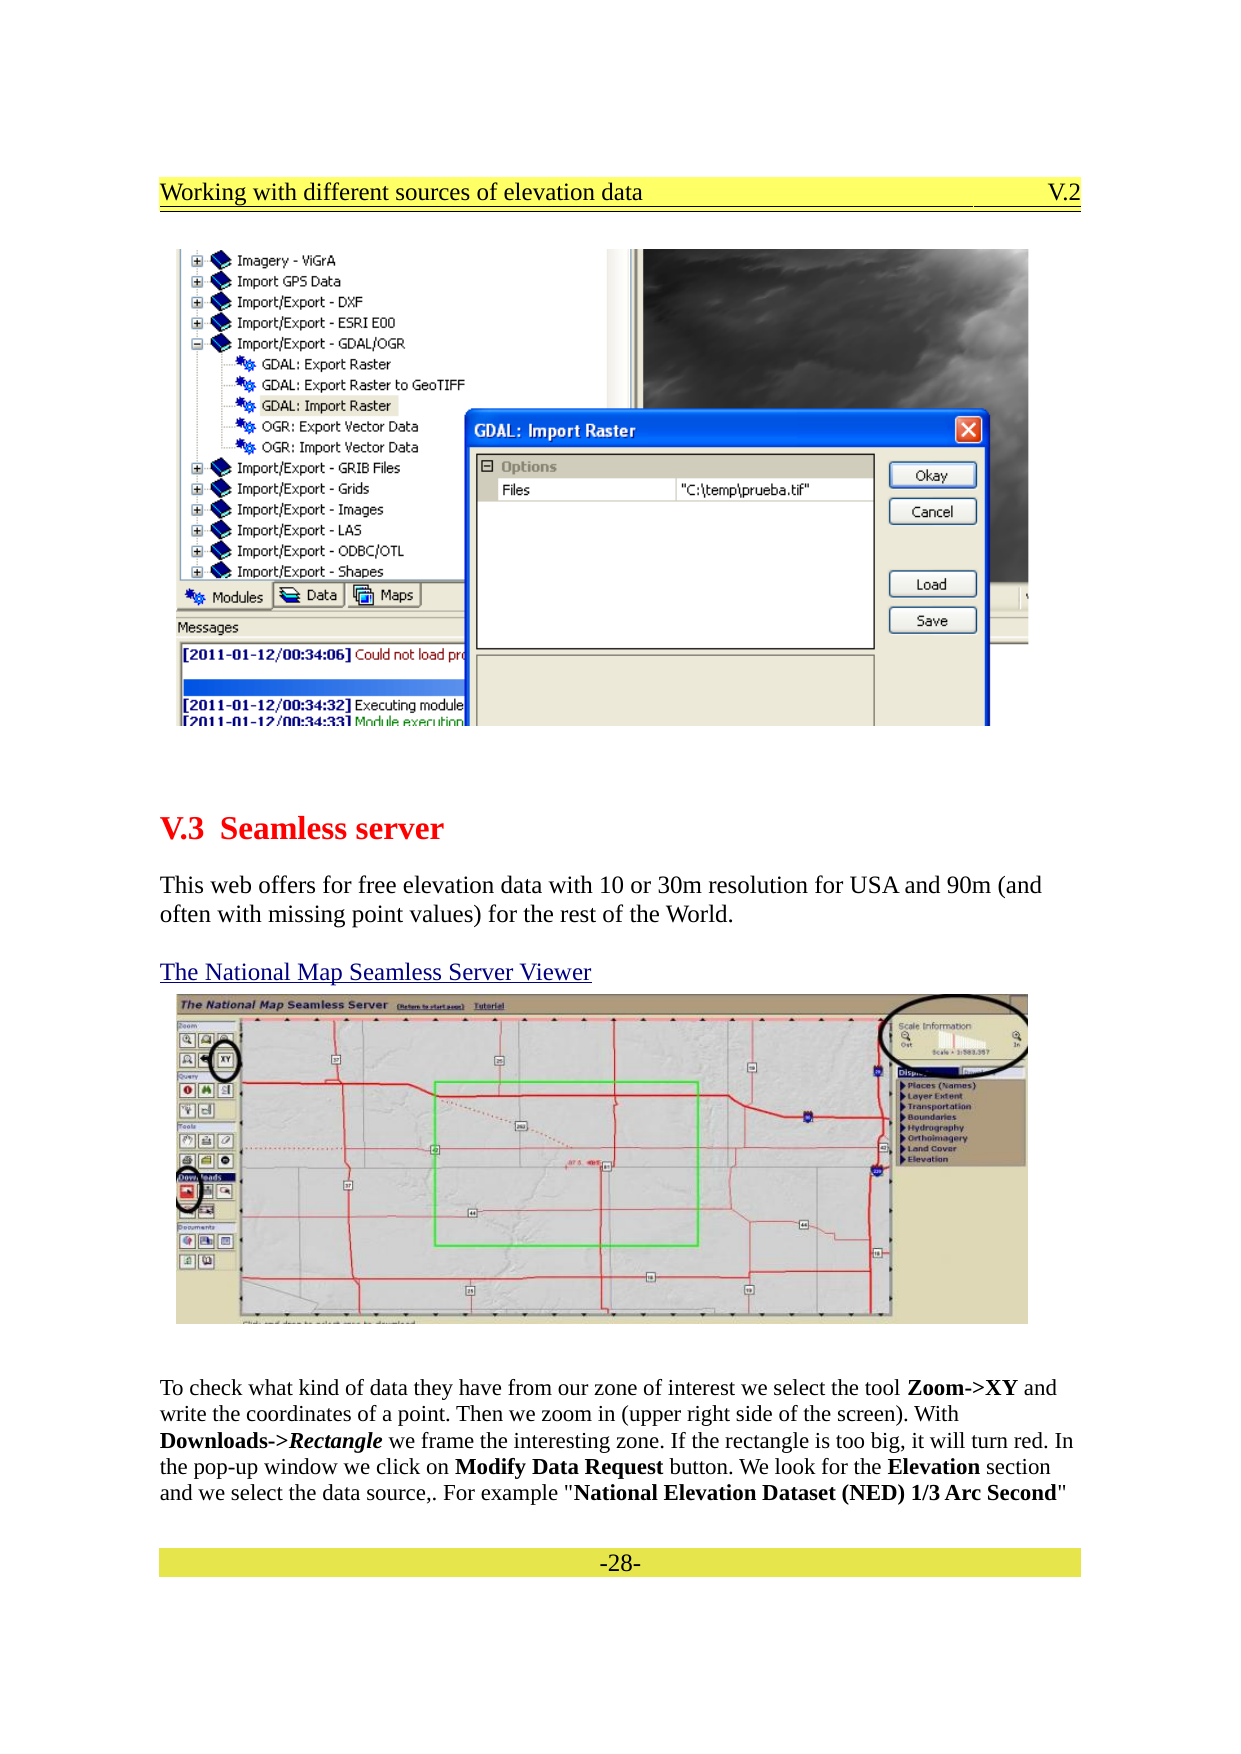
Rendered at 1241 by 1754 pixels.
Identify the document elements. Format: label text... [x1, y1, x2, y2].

text To check what kind of data they have from our zone of interest we select the tool Zoom->XY and write the coordinates of a point. Then we zoom in (upper right side of the screen). With Downloads->Rectangle we frame the interesting zone. If the rectangle is too big, it will turn red. In the pop-up window we click on Modify Data Request button. We look for the Elevation section and we select the data source,. For example "National Elevation Dataset (NED) 1/3 Arc Second" [159, 1374, 1081, 1506]
text This web offers for free elevation data with 10 or 30m resolution for USA and 90m (and often with missing point values) for the rest of the World. The National Map Seamless Server Viewer [159, 871, 1081, 1361]
picture [176, 994, 1028, 1324]
picture [176, 249, 1029, 726]
subtitle Seamless server [159, 808, 1081, 847]
